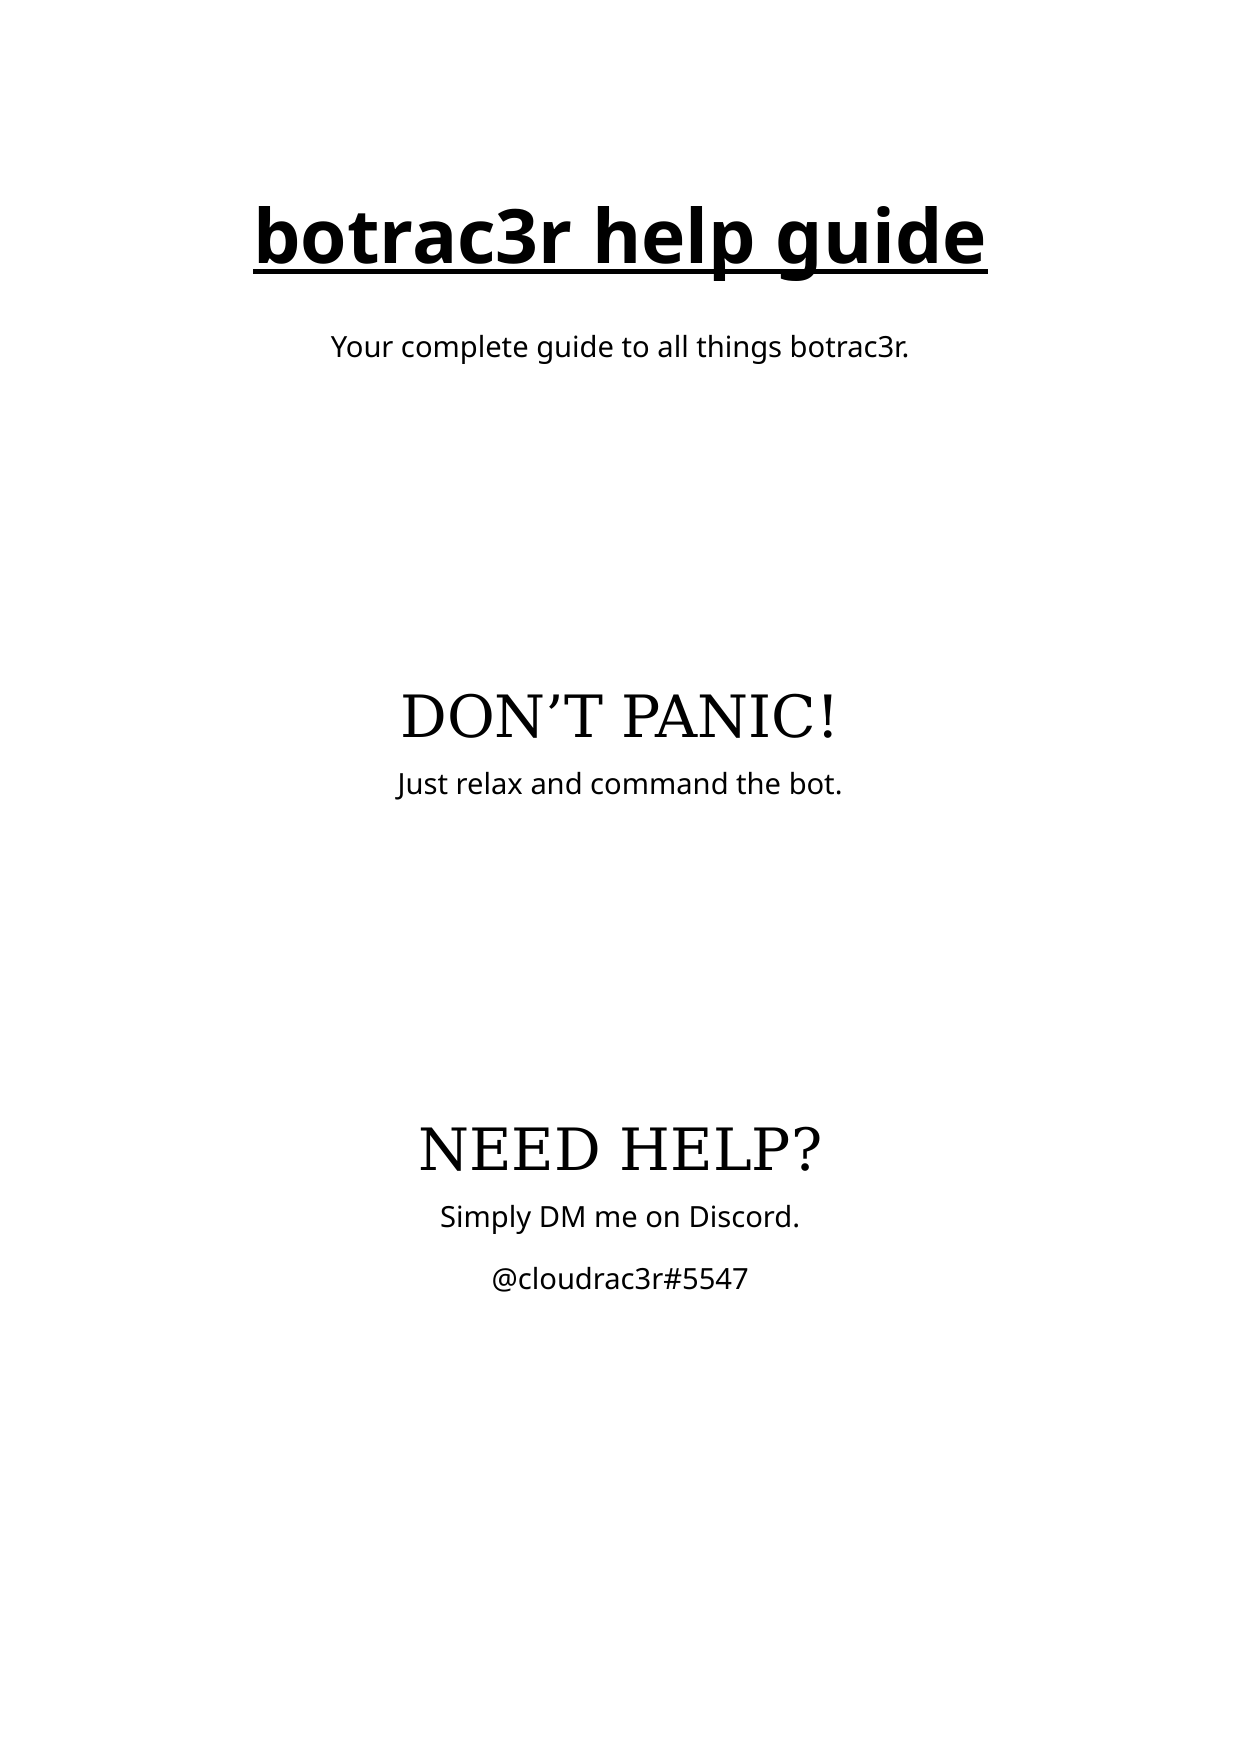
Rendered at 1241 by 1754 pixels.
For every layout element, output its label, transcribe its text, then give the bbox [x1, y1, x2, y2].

text Simply DM me on Discord. [118, 1196, 1122, 1236]
text Just relax and command the bot. [118, 763, 1122, 803]
subtitle NEED HELP? [118, 1116, 1122, 1184]
title botrac3r help guide [118, 183, 1122, 285]
text @cloudrac3r#5547 [118, 1258, 1122, 1298]
text Your complete guide to all things botrac3r. [118, 327, 1122, 366]
subtitle DON’T PANIC! [118, 683, 1122, 751]
